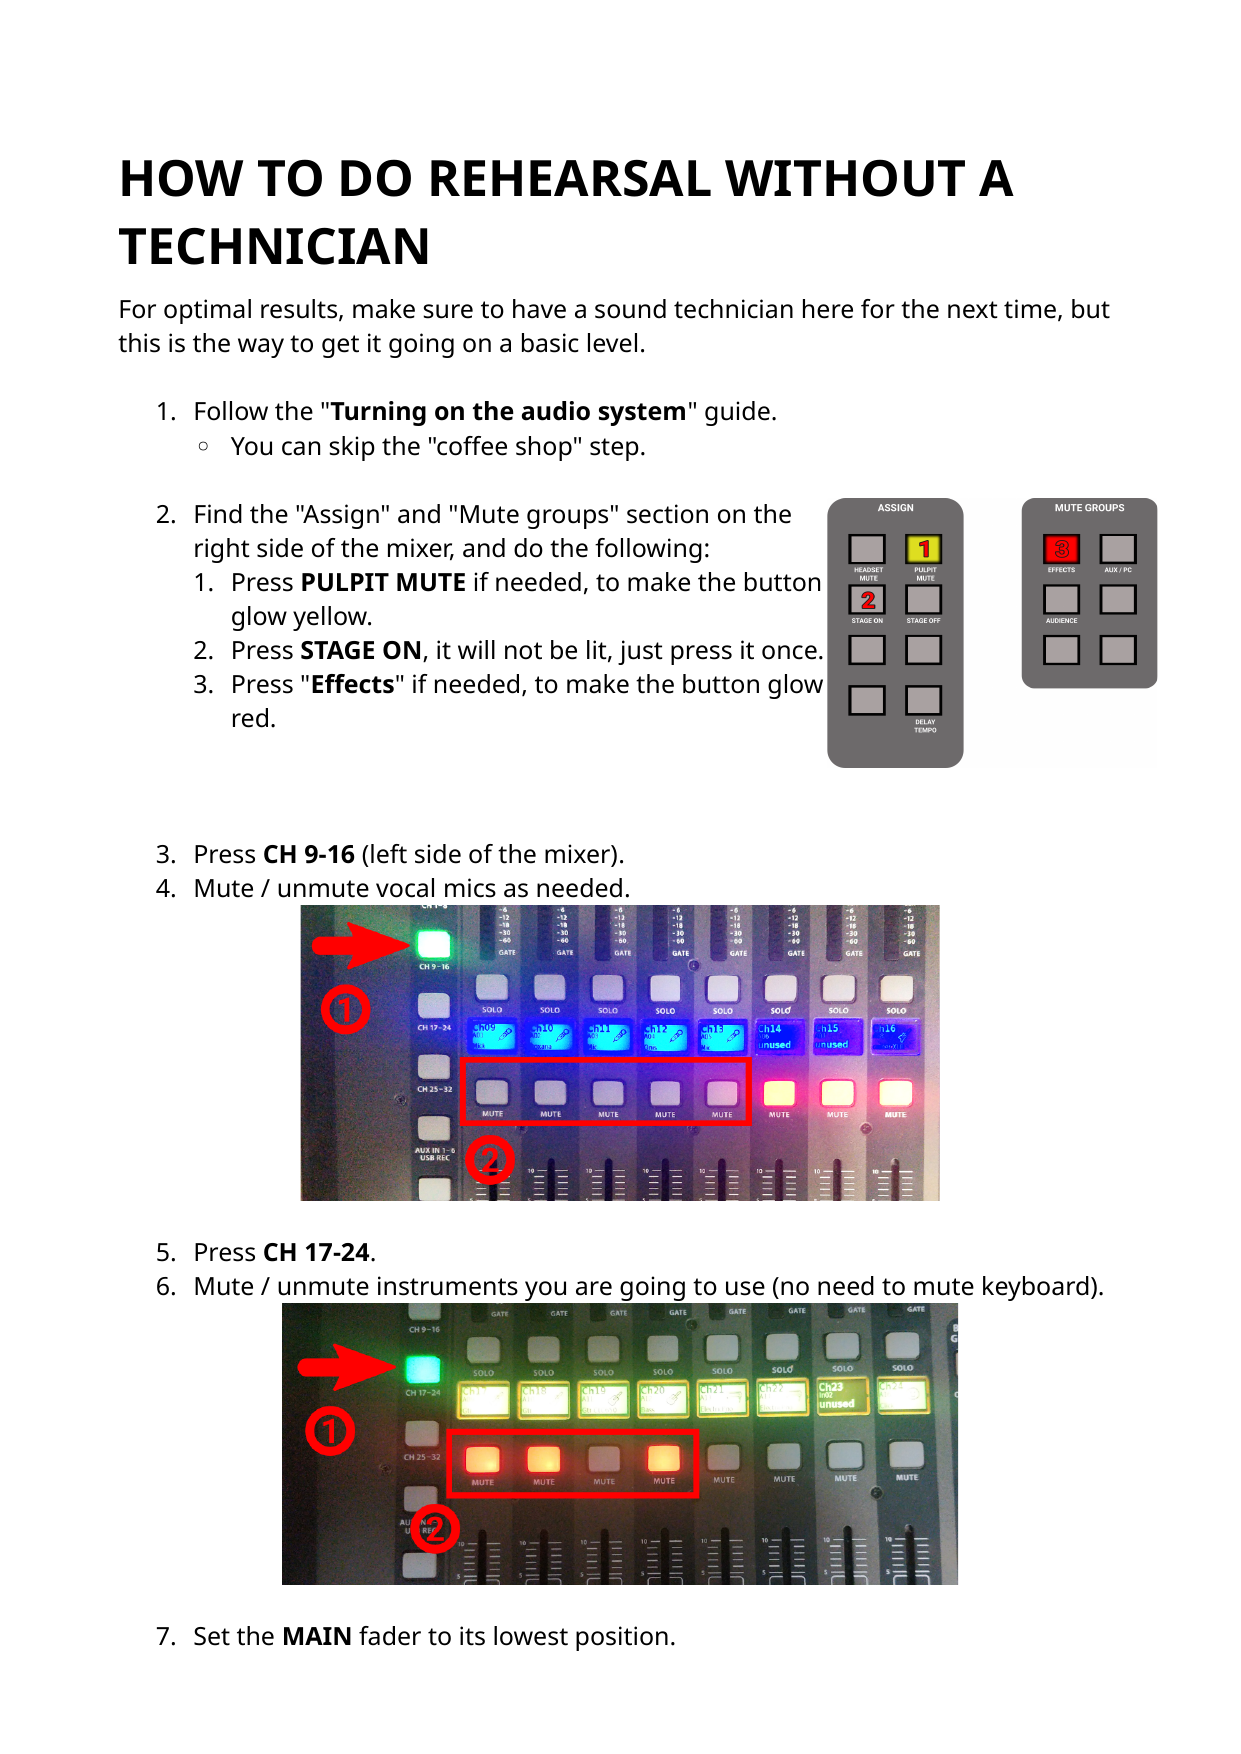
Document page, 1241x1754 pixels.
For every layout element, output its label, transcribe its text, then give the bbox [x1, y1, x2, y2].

list Find the "Assign" and "Mute groups" section on the right side of the mixer, and do the following: [156, 496, 1122, 564]
list You can skip the "coffee shop" step. [193, 428, 1122, 462]
picture [282, 1303, 959, 1585]
picture [827, 498, 1158, 768]
subtitle HOW TO DO REHEARSAL WITHOUT A TECHNICIAN [118, 143, 1122, 279]
list Mute / unmute vocal mics as needed. [156, 871, 1122, 905]
list Follow the "Turning on the audio system" guide. [156, 394, 1122, 428]
list Press "Effects" if needed, to make the button glow red. [193, 667, 1122, 769]
list Mute / unmute instruments you are going to use (no need to mute keyboard). [156, 1269, 1122, 1303]
text For optimal results, make sure to have a sound technician here for the next time, but this is the way to get it going on a basic level. [118, 292, 1122, 360]
list Press STAGE ON, it will not be lit, just press it once. [193, 632, 827, 667]
list Press PULPIT MUTE if needed, to make the button glow yellow. [193, 564, 827, 632]
list Press CH 9-16 (left side of the mixer). [156, 837, 1122, 871]
picture [300, 905, 940, 1201]
list Set the MAIN fader to its lowest position. [156, 1618, 1122, 1686]
list Press CH 17-24. [156, 1235, 1122, 1269]
